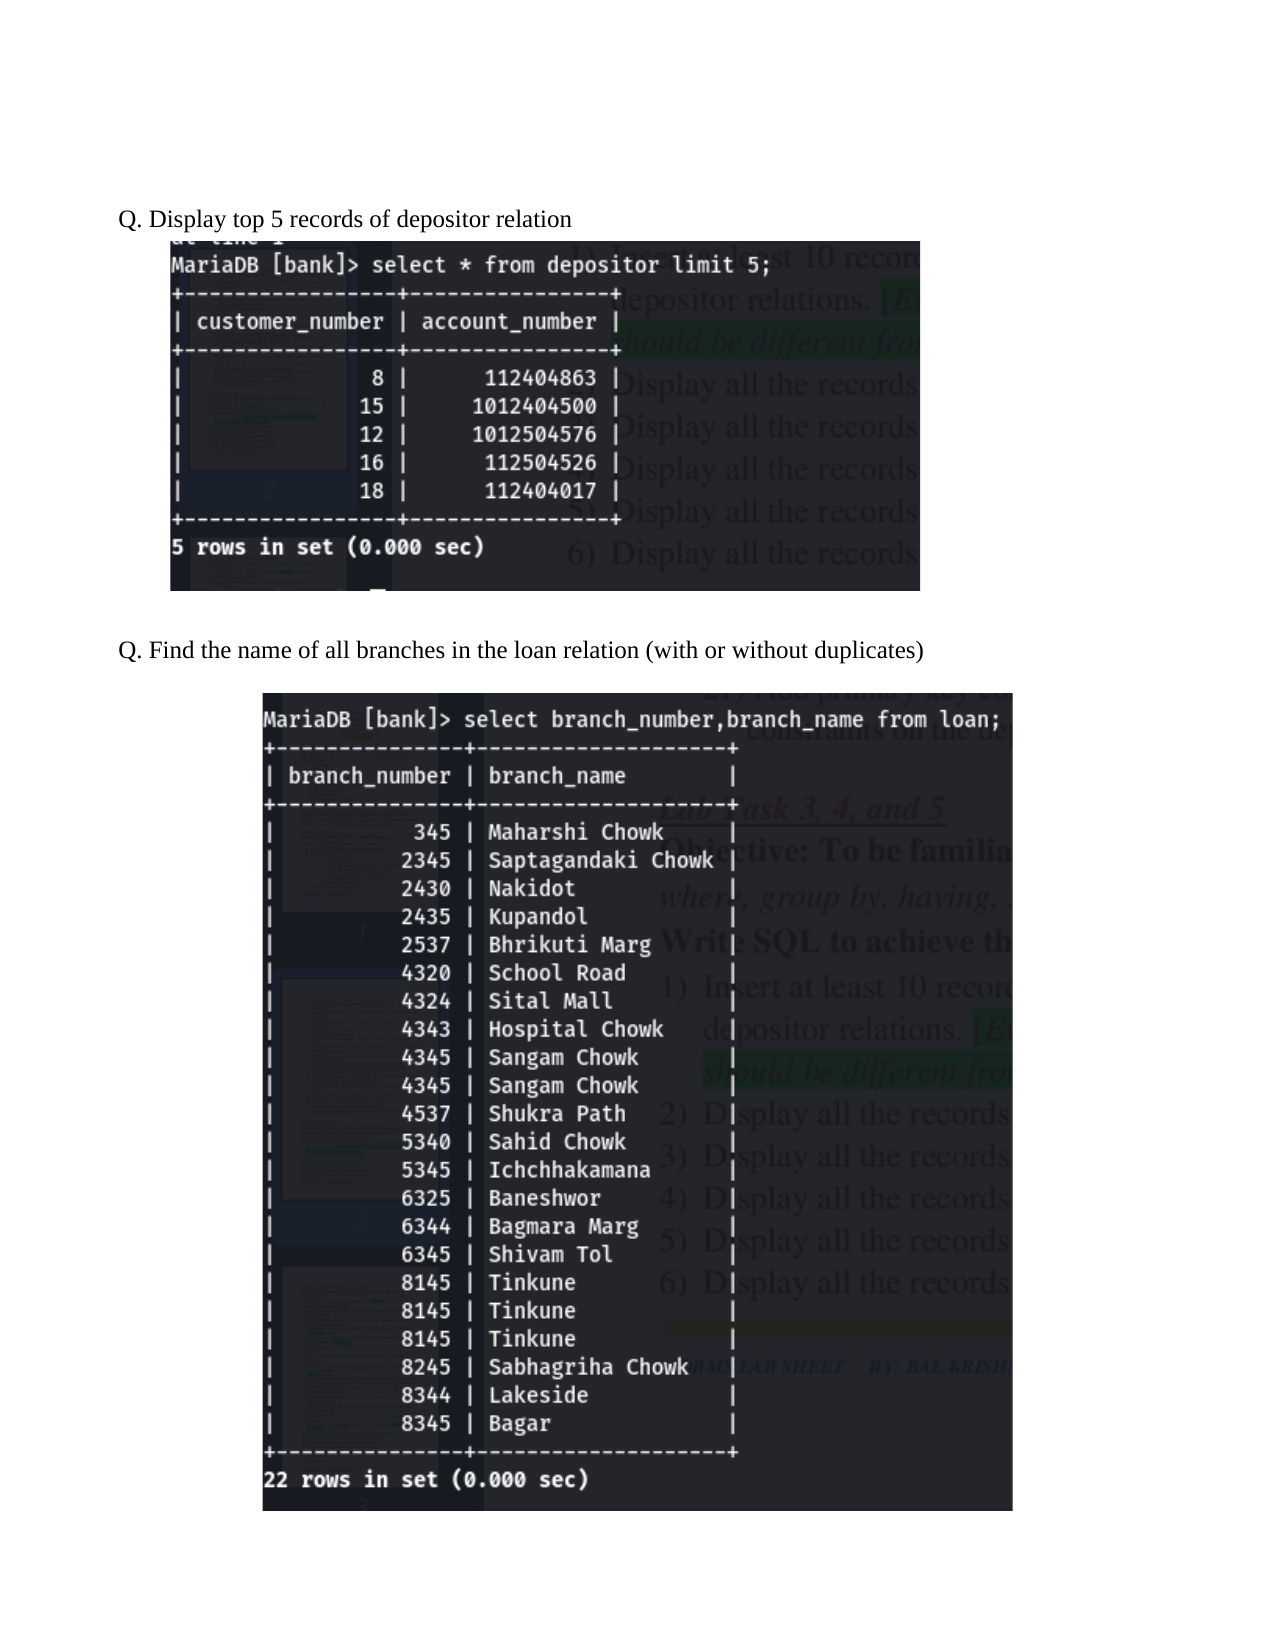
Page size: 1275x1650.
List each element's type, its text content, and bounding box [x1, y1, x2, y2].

picture [262, 693, 1013, 1511]
picture [170, 241, 921, 591]
text Q. Display top 5 records of depositor relation [118, 204, 1157, 233]
text Q. Find the name of all branches in the loan relation (with or without duplicates) [118, 636, 1157, 664]
